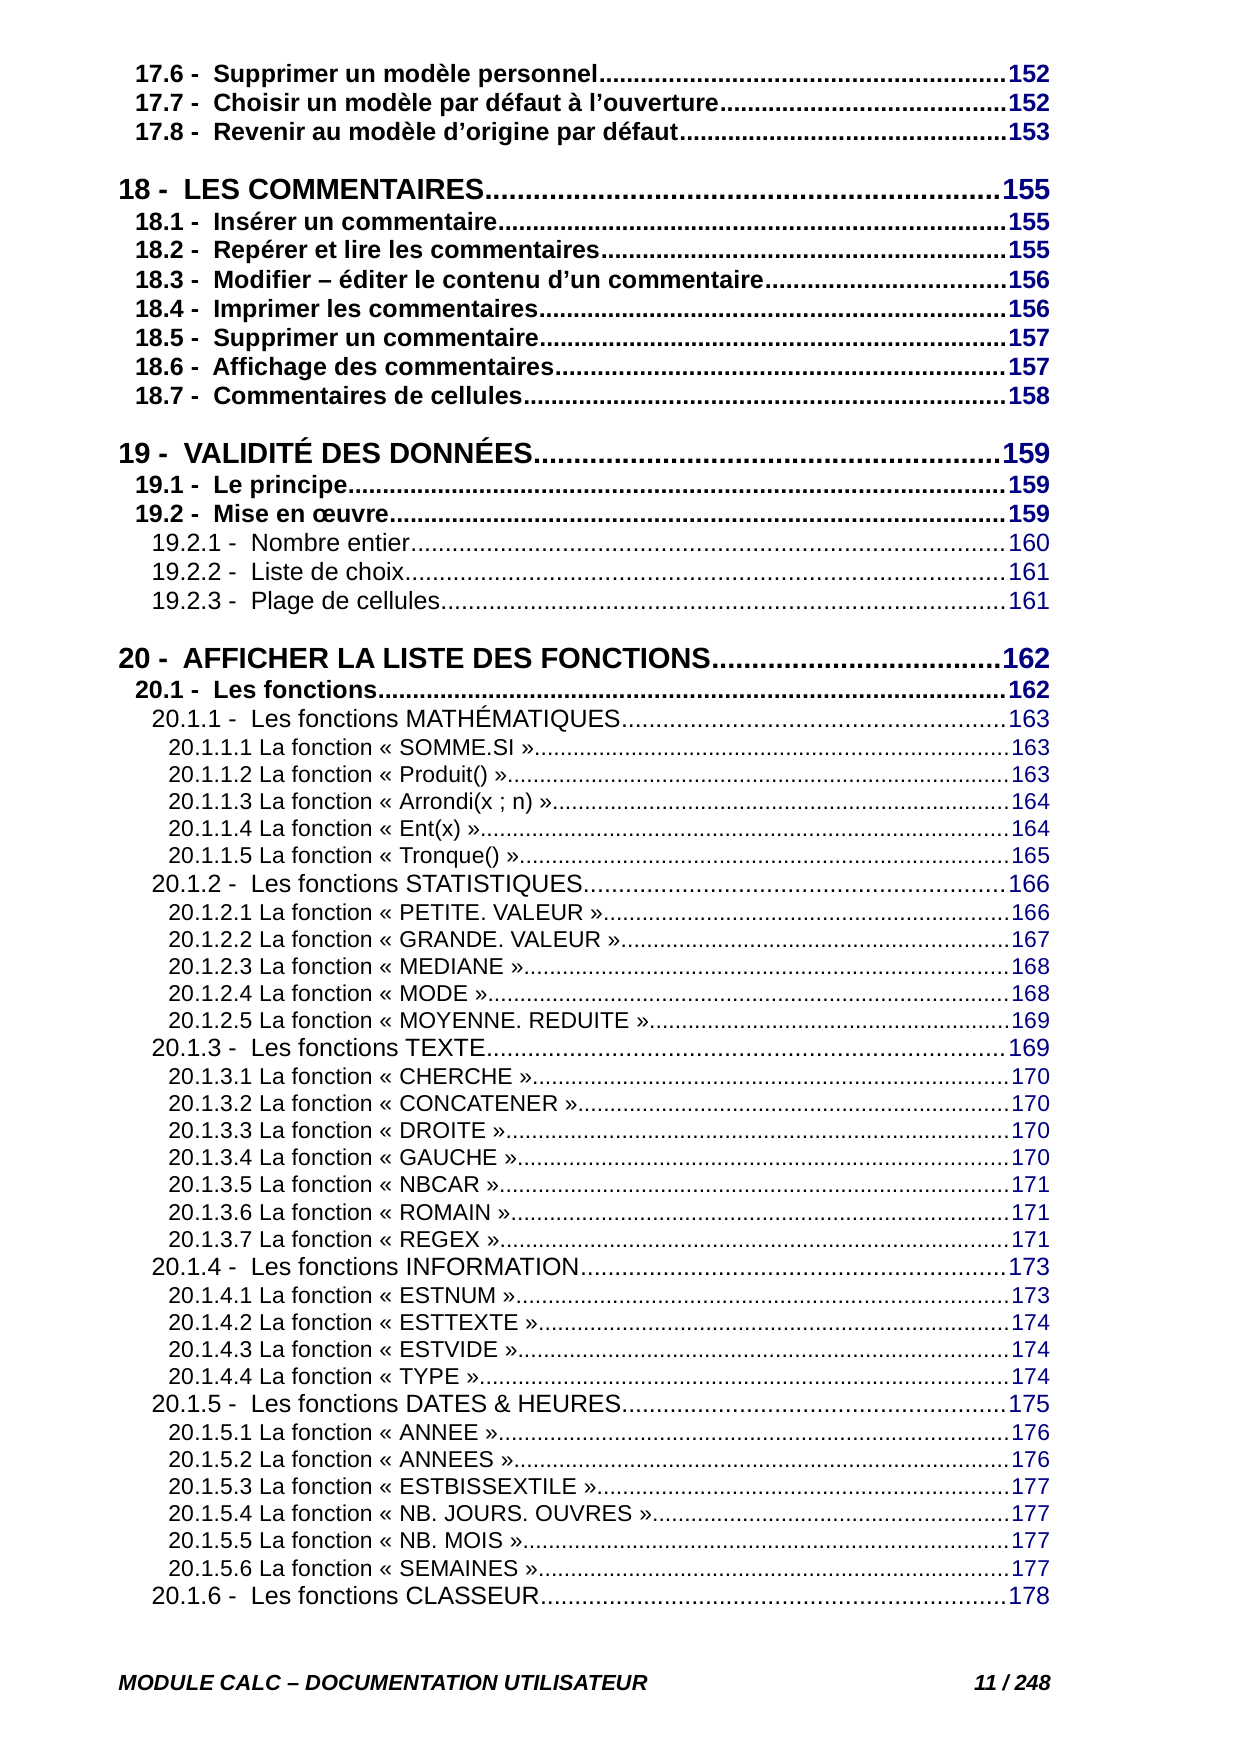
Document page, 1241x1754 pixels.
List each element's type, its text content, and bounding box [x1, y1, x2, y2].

text 20.1.5 - Les fonctions DATES & HEURES 175 [151, 1389, 1122, 1418]
text 20.1.5.5 La fonction « NB. MOIS » 177 [168, 1527, 1122, 1554]
text 18.2 - Repérer et lire les commentaires 155 [135, 235, 1122, 264]
text 20.1.1.2 La fonction « Produit() » 163 [168, 761, 1122, 788]
text 18.5 - Supprimer un commentaire 157 [135, 323, 1122, 352]
text 20.1.3.7 La fonction « REGEX » 171 [168, 1225, 1122, 1252]
text 20.1.2.1 La fonction « PETITE. VALEUR » 166 [168, 898, 1122, 925]
text 20.1.3.1 La fonction « CHERCHE » 170 [168, 1062, 1122, 1089]
text 20.1.5.6 La fonction « SEMAINES » 177 [168, 1554, 1122, 1581]
text 20.1.1.5 La fonction « Tronque() » 165 [168, 842, 1122, 869]
text 20.1.5.4 La fonction « NB. JOURS. OUVRES » 177 [168, 1500, 1122, 1527]
text 20.1.1 - Les fonctions MATHÉMATIQUES 163 [151, 704, 1122, 733]
text 20.1.5.1 La fonction « ANNEE » 176 [168, 1418, 1122, 1446]
text 20.1.3 - Les fonctions TEXTE 169 [151, 1033, 1122, 1062]
text 20.1.1.4 La fonction « Ent(x) » 164 [168, 815, 1122, 842]
text 18.4 - Imprimer les commentaires 156 [135, 293, 1122, 323]
text 20.1.5.3 La fonction « ESTBISSEXTILE » 177 [168, 1473, 1122, 1500]
text 20.1.3.2 La fonction « CONCATENER » 170 [168, 1089, 1122, 1117]
text 17.6 - Supprimer un modèle personnel 152 [135, 59, 1122, 88]
text 20.1.2.3 La fonction « MEDIANE » 168 [168, 952, 1122, 979]
text 20.1.3.5 La fonction « NBCAR » 171 [168, 1171, 1122, 1198]
text 17.8 - Revenir au modèle d’origine par défaut 153 [135, 117, 1122, 146]
text 20.1.4 - Les fonctions INFORMATION 173 [151, 1252, 1122, 1281]
text 19.2.3 - Plage de cellules 161 [151, 586, 1122, 615]
text 20.1.1.3 La fonction « Arrondi(x ; n) » 164 [168, 788, 1122, 815]
text 18.1 - Insérer un commentaire 155 [135, 206, 1122, 235]
text 19.2 - Mise en œuvre 159 [135, 499, 1122, 528]
text 20.1.2.5 La fonction « MOYENNE. REDUITE » 169 [168, 1006, 1122, 1033]
text 19.1 - Le principe 159 [135, 470, 1122, 499]
text 17.7 - Choisir un modèle par défaut à l’ouverture 152 [135, 88, 1122, 117]
text 19.2.2 - Liste de choix 161 [151, 557, 1122, 586]
text 20.1.1.1 La fonction « SOMME.SI » 163 [168, 733, 1122, 761]
text 18.3 - Modifier – éditer le contenu d’un commentaire 156 [135, 264, 1122, 293]
text 20.1.4.2 La fonction « ESTTEXTE » 174 [168, 1308, 1122, 1335]
text 20.1.4.1 La fonction « ESTNUM » 173 [168, 1281, 1122, 1308]
text 20.1.3.4 La fonction « GAUCHE » 170 [168, 1144, 1122, 1171]
text 20.1.3.6 La fonction « ROMAIN » 171 [168, 1198, 1122, 1225]
text 19.2.1 - Nombre entier 160 [151, 528, 1122, 557]
text 20.1 - Les fonctions 162 [135, 675, 1122, 704]
text 20.1.6 - Les fonctions CLASSEUR 178 [151, 1581, 1122, 1610]
text 19 - Validité des données 159 [118, 436, 1122, 469]
text 20.1.5.2 La fonction « ANNEES » 176 [168, 1446, 1122, 1473]
text 18.6 - Affichage des commentaires 157 [135, 352, 1122, 381]
text 20.1.4.3 La fonction « ESTVIDE » 174 [168, 1335, 1122, 1362]
text 20 - Afficher la liste des fonctions 162 [118, 641, 1122, 675]
text 18.7 - Commentaires de cellules 158 [135, 381, 1122, 410]
text 20.1.2.4 La fonction « MODE » 168 [168, 979, 1122, 1006]
text 20.1.4.4 La fonction « TYPE » 174 [168, 1362, 1122, 1389]
text 20.1.2.2 La fonction « GRANDE. VALEUR » 167 [168, 925, 1122, 952]
text 20.1.3.3 La fonction « DROITE » 170 [168, 1117, 1122, 1144]
text 20.1.2 - Les fonctions STATISTIQUES 166 [151, 869, 1122, 898]
text 18 - Les commentaires 155 [118, 172, 1122, 206]
